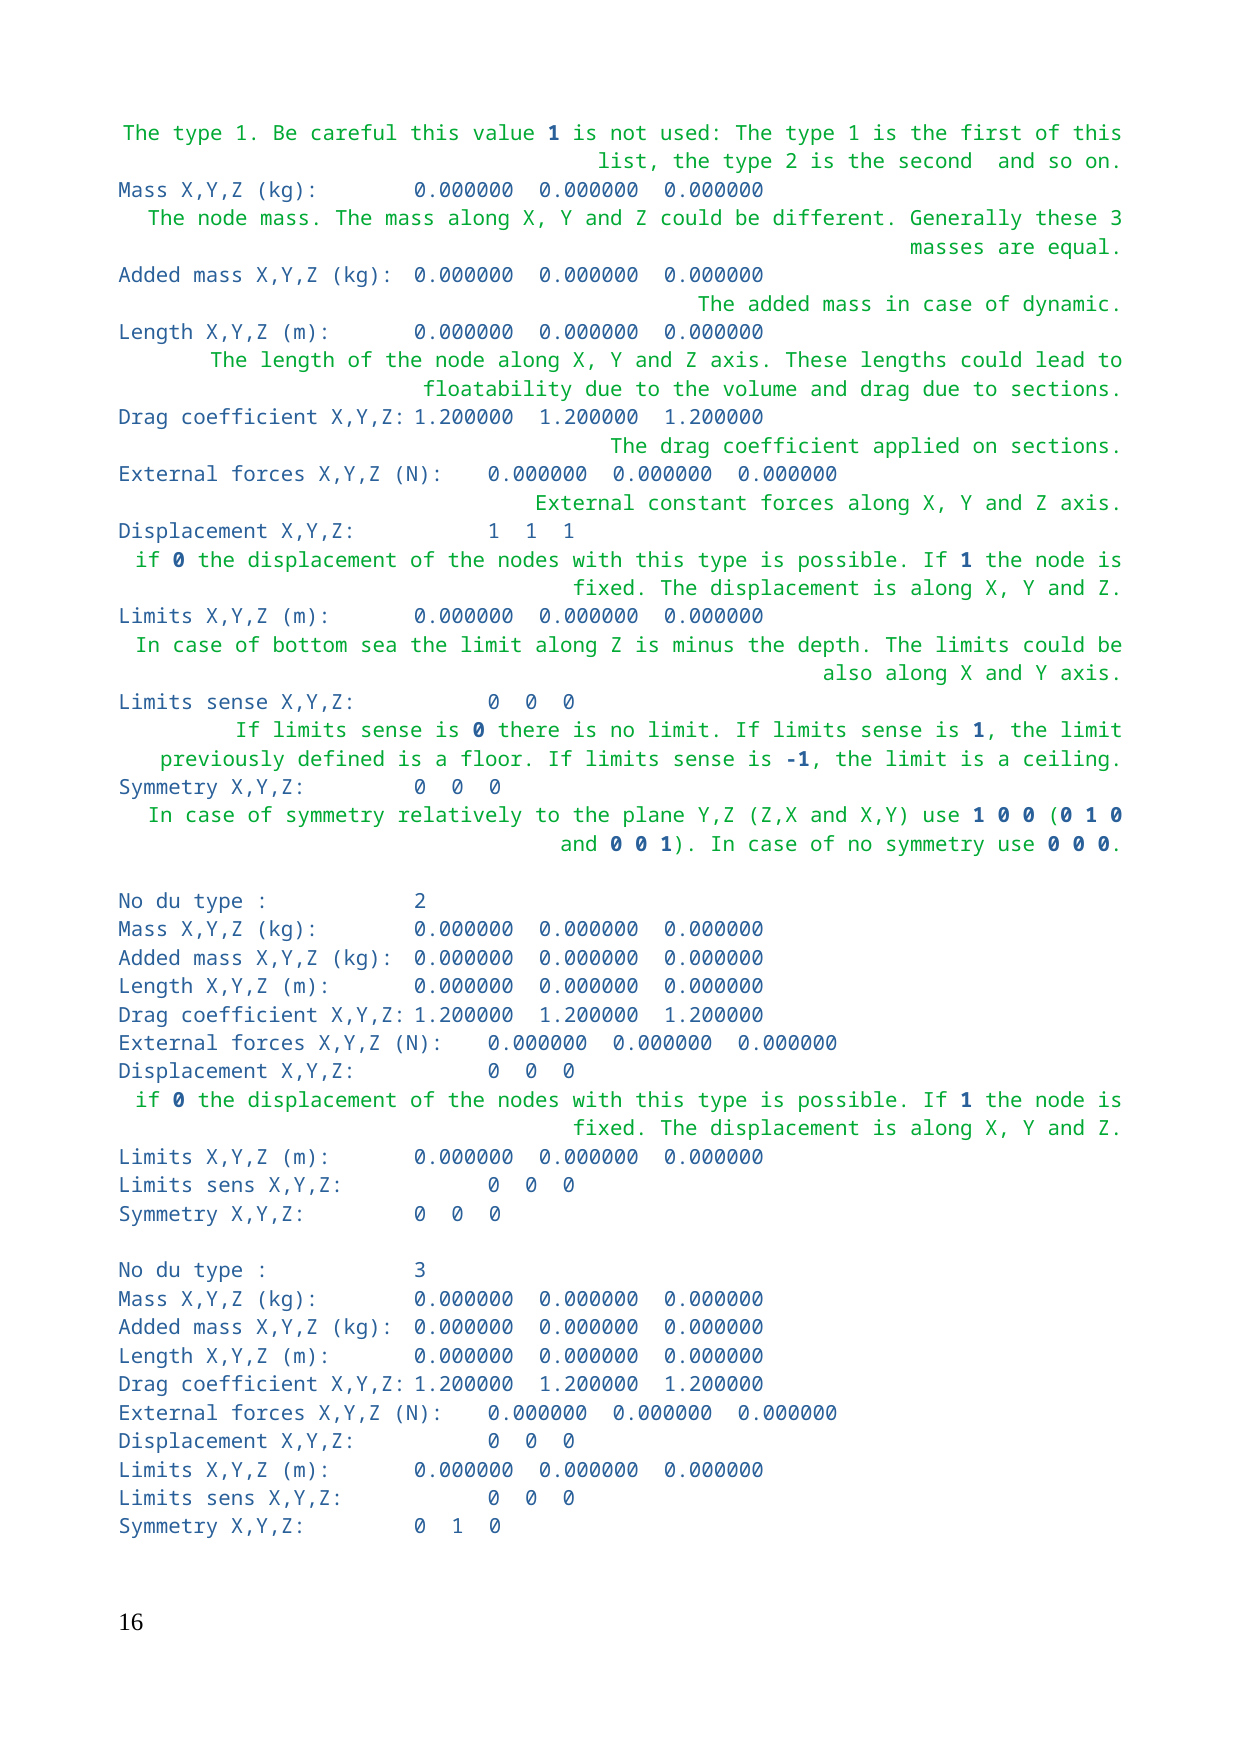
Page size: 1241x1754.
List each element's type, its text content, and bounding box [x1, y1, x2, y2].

text External forces X,Y,Z (N): 0.000000 0.000000 0.000000 [118, 1398, 1122, 1426]
text Mass X,Y,Z (kg): 0.000000 0.000000 0.000000 [118, 1284, 1122, 1312]
text The length of the node along X, Y and Z axis. These lengths could lead to floatability due to the volume and drag due to sections. [118, 346, 1122, 402]
text External constant forces along X, Y and Z axis. [118, 488, 1122, 516]
text if 0 the displacement of the nodes with this type is possible. If 1 the node is fixed. The displacement is along X, Y and Z. [118, 545, 1122, 602]
text No du type : 3 [118, 1256, 1122, 1284]
text The type 1. Be careful this value 1 is not used: The type 1 is the first of this list, the type 2 is the second and so on. [118, 118, 1122, 175]
text External forces X,Y,Z (N): 0.000000 0.000000 0.000000 [118, 459, 1122, 488]
text Added mass X,Y,Z (kg): 0.000000 0.000000 0.000000 [118, 1312, 1122, 1341]
text Mass X,Y,Z (kg): 0.000000 0.000000 0.000000 [118, 175, 1122, 203]
text Length X,Y,Z (m): 0.000000 0.000000 0.000000 [118, 1341, 1122, 1369]
text Mass X,Y,Z (kg): 0.000000 0.000000 0.000000 [118, 914, 1122, 943]
text Length X,Y,Z (m): 0.000000 0.000000 0.000000 [118, 317, 1122, 346]
text In case of bottom sea the limit along Z is minus the depth. The limits could be also along X and Y axis. [118, 630, 1122, 687]
text The drag coefficient applied on sections. [118, 431, 1122, 459]
text Drag coefficient X,Y,Z: 1.200000 1.200000 1.200000 [118, 1000, 1122, 1028]
text Displacement X,Y,Z: 0 0 0 [118, 1426, 1122, 1455]
text Limits X,Y,Z (m): 0.000000 0.000000 0.000000 [118, 602, 1122, 630]
text Added mass X,Y,Z (kg): 0.000000 0.000000 0.000000 [118, 260, 1122, 289]
text Symmetry X,Y,Z: 0 1 0 [118, 1512, 1122, 1540]
text In case of symmetry relatively to the plane Y,Z (Z,X and X,Y) use 1 0 0 (0 1 0 and 0 0 1). In case of no symmetry use 0 0 0. [118, 801, 1122, 857]
text if 0 the displacement of the nodes with this type is possible. If 1 the node is fixed. The displacement is along X, Y and Z. [118, 1085, 1122, 1142]
text Drag coefficient X,Y,Z: 1.200000 1.200000 1.200000 [118, 402, 1122, 431]
text Displacement X,Y,Z: 1 1 1 [118, 516, 1122, 545]
text Displacement X,Y,Z: 0 0 0 [118, 1057, 1122, 1085]
text External forces X,Y,Z (N): 0.000000 0.000000 0.000000 [118, 1028, 1122, 1057]
text Added mass X,Y,Z (kg): 0.000000 0.000000 0.000000 [118, 943, 1122, 971]
text Limits sense X,Y,Z: 0 0 0 [118, 687, 1122, 715]
text Symmetry X,Y,Z: 0 0 0 [118, 1199, 1122, 1227]
text Drag coefficient X,Y,Z: 1.200000 1.200000 1.200000 [118, 1369, 1122, 1398]
text If limits sense is 0 there is no limit. If limits sense is 1, the limit previously defined is a floor. If limits sense is -1, the limit is a ceiling. [118, 715, 1122, 772]
text Limits sens X,Y,Z: 0 0 0 [118, 1483, 1122, 1512]
text Length X,Y,Z (m): 0.000000 0.000000 0.000000 [118, 971, 1122, 1000]
text Symmetry X,Y,Z: 0 0 0 [118, 772, 1122, 801]
text No du type : 2 [118, 886, 1122, 914]
text Limits X,Y,Z (m): 0.000000 0.000000 0.000000 [118, 1142, 1122, 1170]
text The node mass. The mass along X, Y and Z could be different. Generally these 3 masses are equal. [118, 203, 1122, 260]
text Limits sens X,Y,Z: 0 0 0 [118, 1170, 1122, 1199]
text The added mass in case of dynamic. [118, 289, 1122, 317]
text Limits X,Y,Z (m): 0.000000 0.000000 0.000000 [118, 1455, 1122, 1483]
